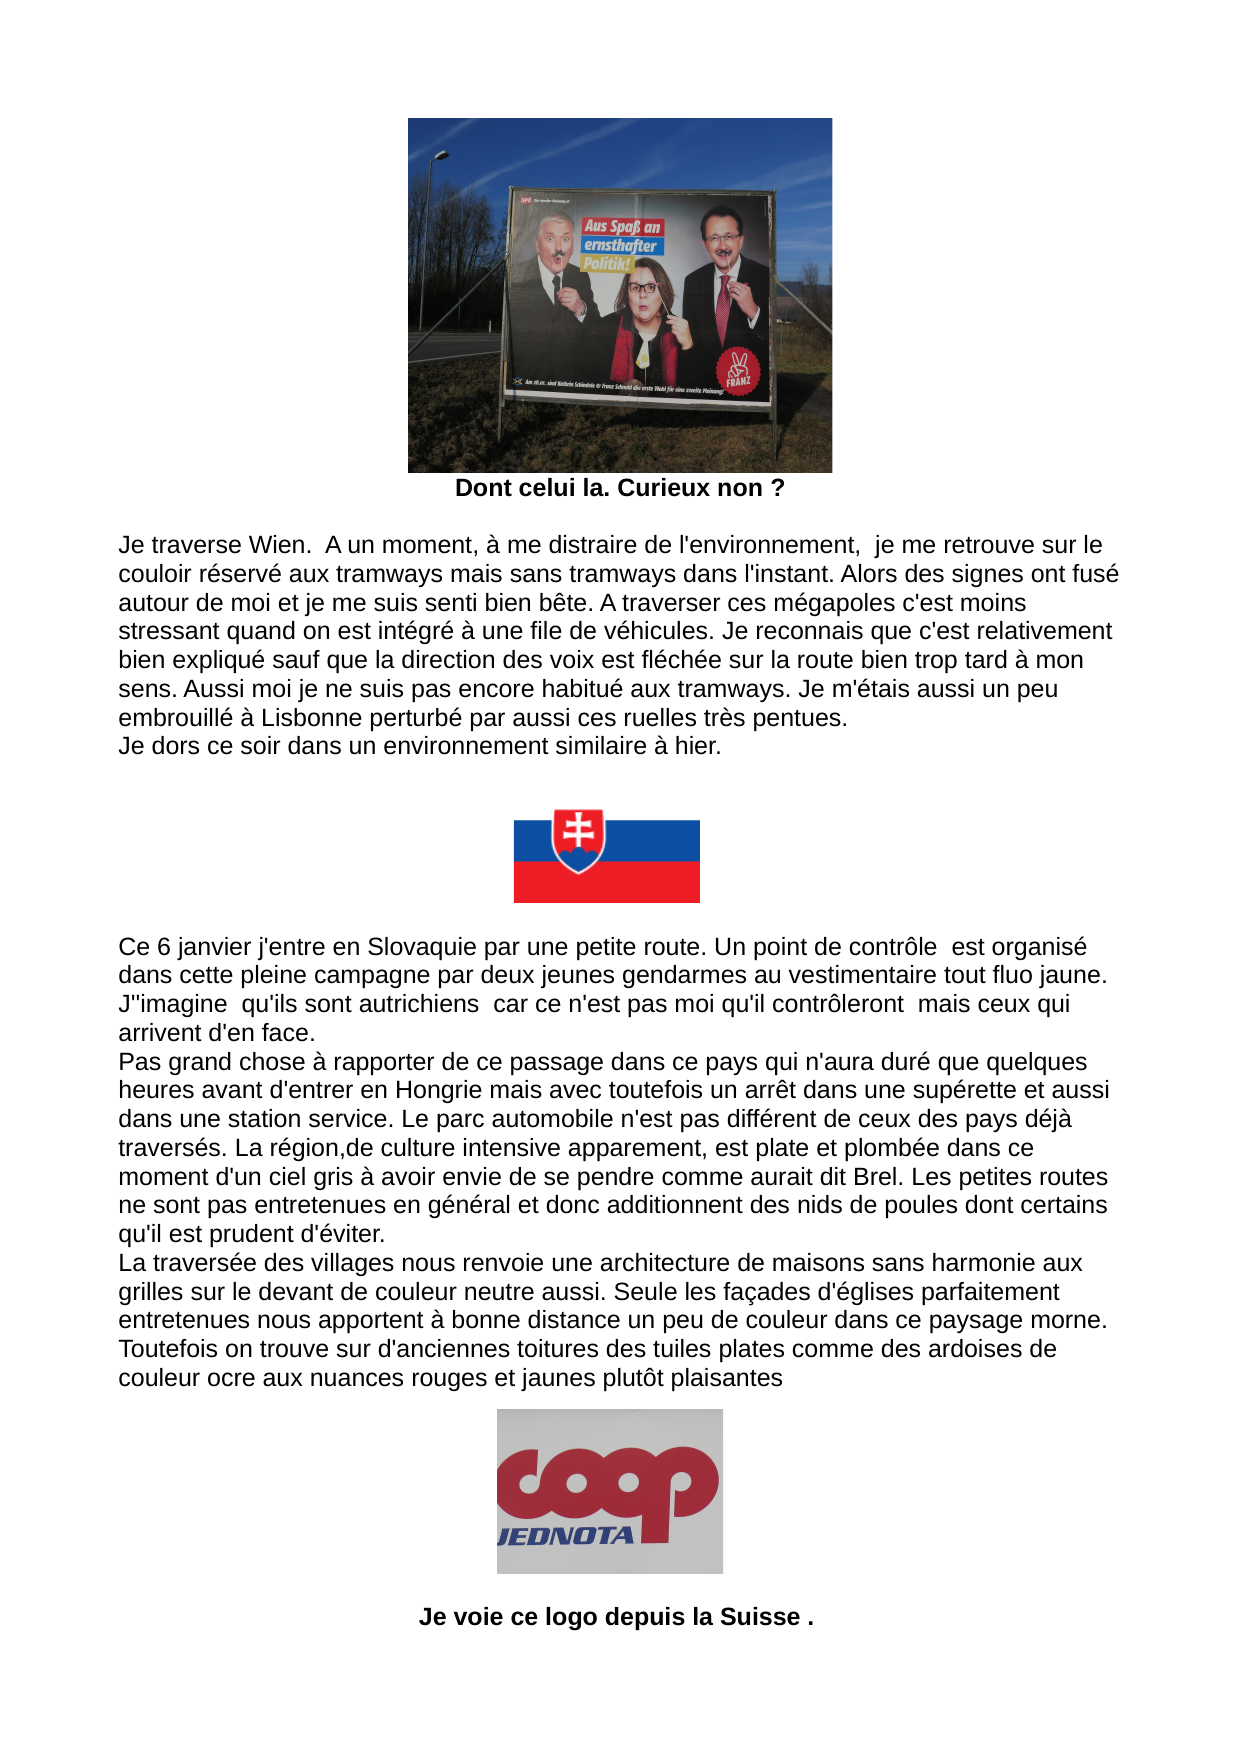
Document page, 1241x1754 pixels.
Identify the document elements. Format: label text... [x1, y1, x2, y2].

picture [408, 118, 833, 473]
text Pas grand chose à rapporter de ce passage dans ce pays qui n'aura duré que quelques heures avant d'entrer en Hongrie mais avec toutefois un arrêt dans une supérette et aussi dans une station service. Le parc automobile n'est pas différent de ceux des pays déjà traversés. La région,de culture intensive apparement, est plate et plombée dans ce moment d'un ciel gris à avoir envie de se pendre comme aurait dit Brel. Les petites routes ne sont pas entretenues en général et donc additionnent des nids de poules dont certains qu'il est prudent d'éviter. [118, 1047, 1122, 1248]
picture [513, 779, 700, 903]
text Je traverse Wien. A un moment, à me distraire de l'environnement, je me retrouve sur le couloir réservé aux tramways mais sans tramways dans l'instant. Alors des signes ont fusé autour de moi et je me suis senti bien bête. A traverser ces mégapoles c'est moins stressant quand on est intégré à une file de véhicules. Je reconnais que c'est relativement bien expliqué sauf que la direction des voix est fléchée sur la route bien trop tard à mon sens. Aussi moi je ne suis pas encore habitué aux tramways. Je m'étais aussi un peu embrouillé à Lisbonne perturbé par aussi ces ruelles très pentues. [118, 530, 1122, 731]
text Dont celui la. Curieux non ? [118, 118, 1122, 501]
text Je dors ce soir dans un environnement similaire à hier. [118, 731, 1122, 760]
picture [497, 1409, 724, 1574]
text Je voie ce logo depuis la Suisse . [118, 1602, 1122, 1631]
text Ce 6 janvier j'entre en Slovaquie par une petite route. Un point de contrôle est organisé dans cette pleine campagne par deux jeunes gendarmes au vestimentaire tout fluo jaune. J''imagine qu'ils sont autrichiens car ce n'est pas moi qu'il contrôleront mais ceux qui arrivent d'en face. [118, 932, 1122, 1047]
text La traversée des villages nous renvoie une architecture de maisons sans harmonie aux grilles sur le devant de couleur neutre aussi. Seule les façades d'églises parfaitement entretenues nous apportent à bonne distance un peu de couleur dans ce paysage morne. Toutefois on trouve sur d'anciennes toitures des tuiles plates comme des ardoises de couleur ocre aux nuances rouges et jaunes plutôt plaisantes [118, 1248, 1122, 1392]
